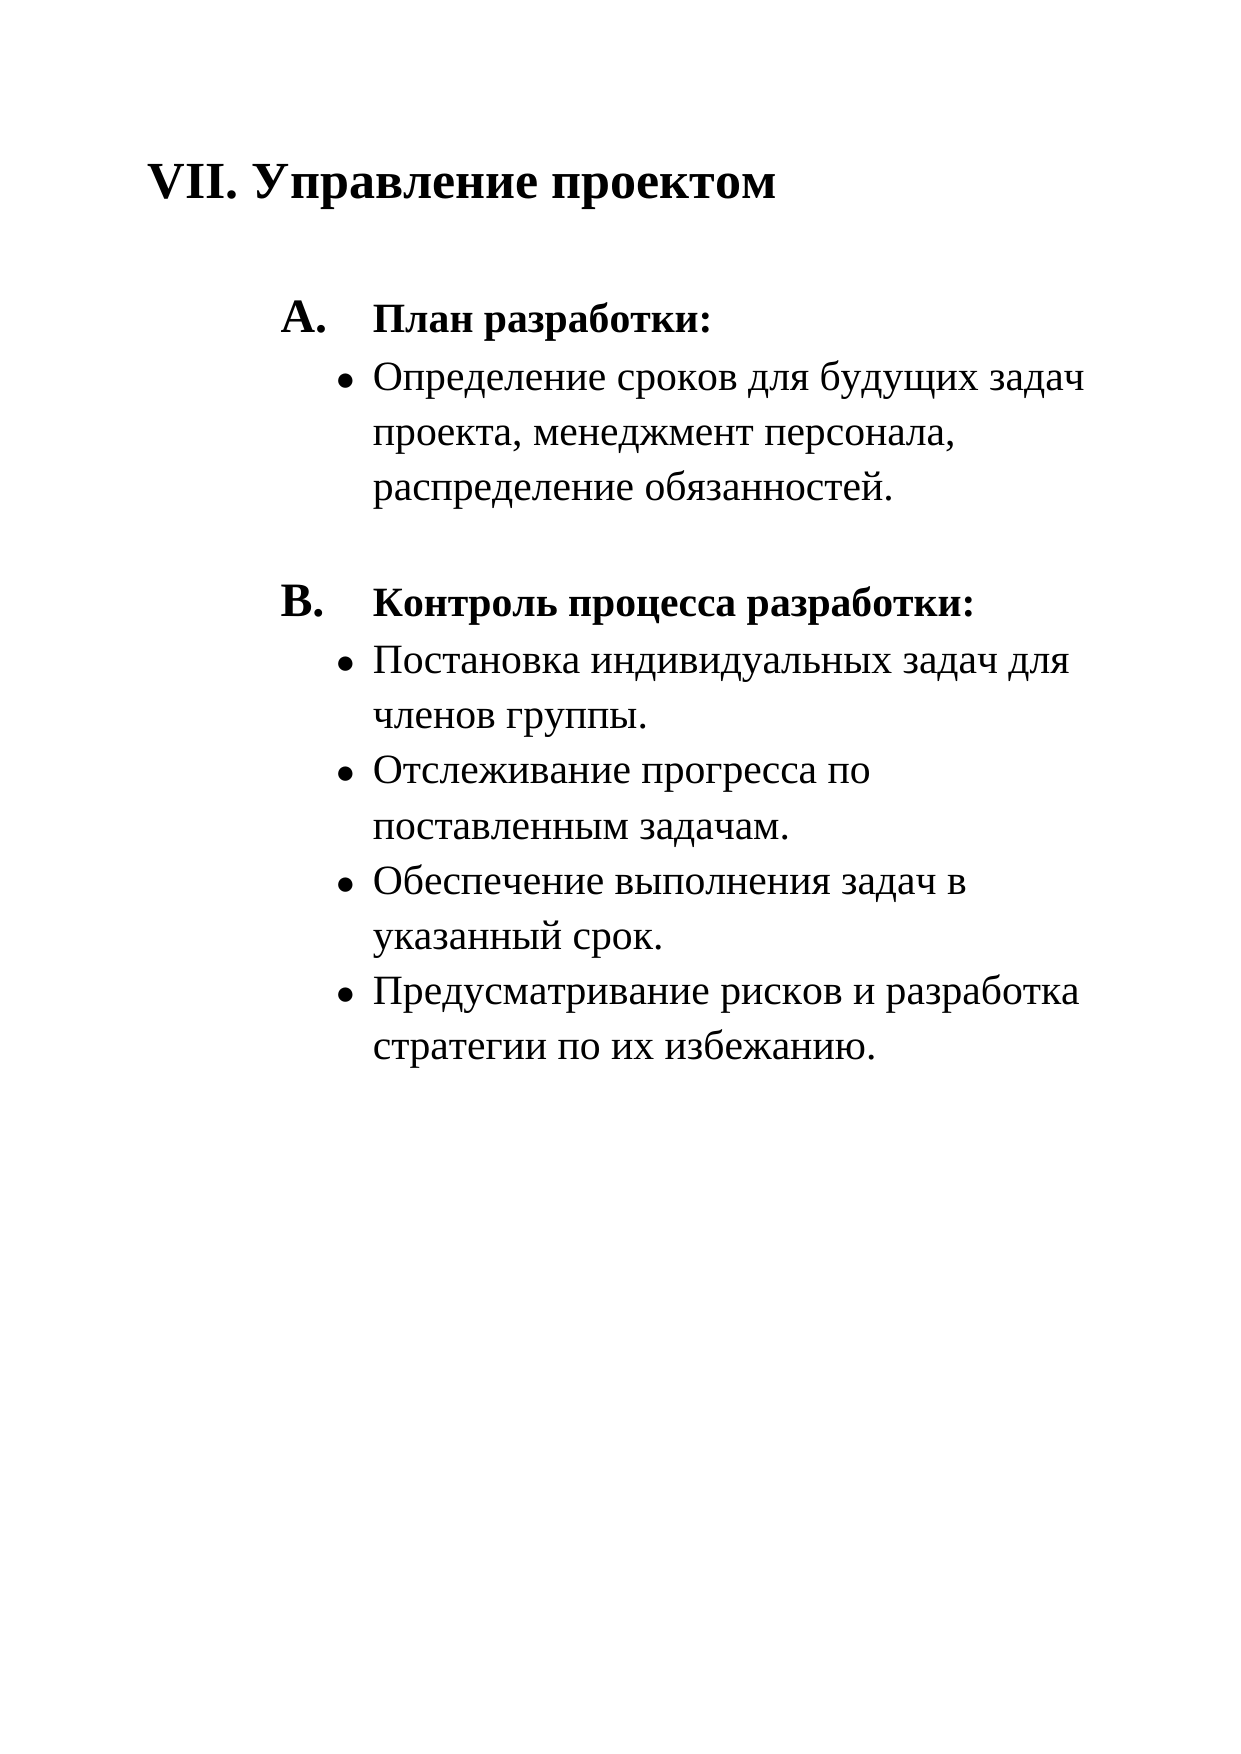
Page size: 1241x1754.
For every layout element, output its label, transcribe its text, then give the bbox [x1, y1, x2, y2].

list Контроль процесса разработки: [148, 571, 1094, 627]
list Отслеживание прогресса по поставленным задачам. [335, 745, 1094, 848]
list План разработки: [148, 288, 1094, 343]
list Определение сроков для будущих задач проекта, менеджмент персонала, распределение обязанностей. [335, 351, 1094, 509]
text VII. Управление проектом [148, 150, 1094, 210]
list Предусматривание рисков и разработка стратегии по их избежанию. [335, 965, 1094, 1068]
list Постановка индивидуальных задач для членов группы. [335, 635, 1094, 738]
list Обеспечение выполнения задач в указанный срок. [335, 855, 1094, 958]
